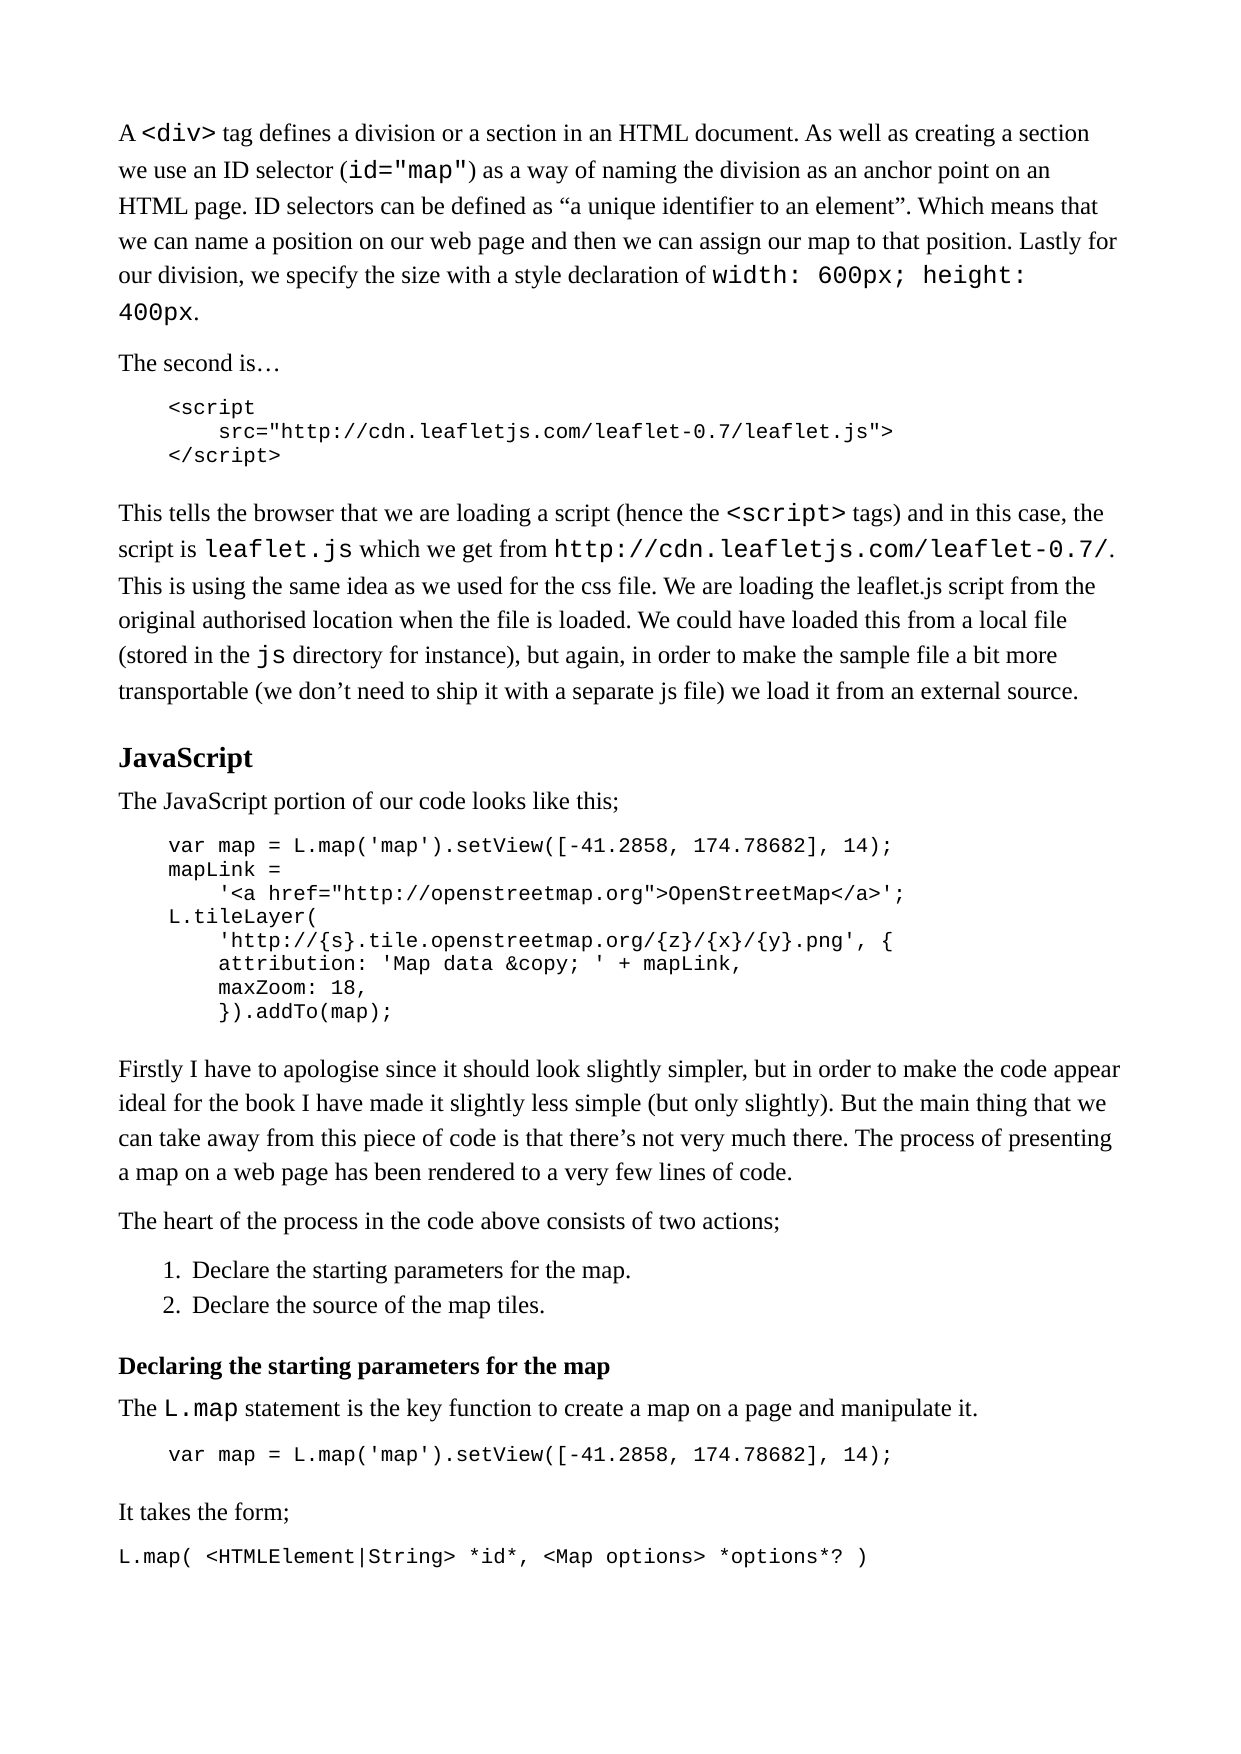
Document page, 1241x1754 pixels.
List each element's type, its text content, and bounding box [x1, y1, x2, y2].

text maxZoom: 18, [118, 977, 1122, 1001]
text <script [118, 397, 1122, 421]
text Firstly I have to apologise since it should look slightly simpler, but in order to make the code appear ideal for the book I have made it slightly less simple (but only slightly). But the main thing that we can take away from this piece of code is that there’s not very much there. The process of presenting a map on a web page has been rendered to a very few lines of code. [118, 1054, 1122, 1186]
text This tells the browser that we are loading a script (hence the <script> tags) and in this case, the script is leaflet.js which we get from http://cdn.leafletjs.com/leaflet-0.7/. This is using the same idea as we used for the css file. We are loading the leaflet.js script from the original authorised location when the file is loaded. We could have loaded this from a local file (stored in the js directory for instance), but again, in order to make the sample file a bit more transportable (we don’t need to ship it with a separate js file) we load it from an external source. [118, 498, 1122, 705]
text The L.map statement is the key function to create a map on a page and manipulate it. [118, 1393, 1122, 1423]
text 'http://{s}.tile.openstreetmap.org/{z}/{x}/{y}.png', { [118, 930, 1122, 953]
text var map = L.map('map').setView([-41.2858, 174.78682], 14); [118, 1444, 1122, 1468]
text A <div> tag defines a division or a section in an HTML document. As well as creating a section we use an ID selector (id="map") as a way of naming the division as an anchor point on an HTML page. ID selectors can be defined as “a unique identifier to an element”. Which means that we can name a position on our web page and then we can assign our map to that position. Lastly for our division, we specify the size with a style declaration of width: 600px; height: 400px. [118, 118, 1122, 328]
subtitle Declaring the starting parameters for the map [118, 1351, 1122, 1380]
text L.tileLayer( [118, 906, 1122, 930]
text var map = L.map('map').setView([-41.2858, 174.78682], 14); [118, 835, 1122, 859]
text </script> [118, 445, 1122, 468]
text It takes the form; [118, 1497, 1122, 1526]
text attribution: 'Map data &copy; ' + mapLink, [118, 953, 1122, 977]
list Declare the source of the map tiles. [162, 1290, 1122, 1319]
text mapLink = [118, 859, 1122, 882]
subtitle JavaScript [118, 740, 1122, 774]
text The second is… [118, 348, 1122, 377]
text src="http://cdn.leafletjs.com/leaflet-0.7/leaflet.js"> [118, 421, 1122, 445]
text '<a href="http://openstreetmap.org">OpenStreetMap</a>'; [118, 882, 1122, 906]
text The heart of the process in the code above consists of two actions; [118, 1206, 1122, 1235]
text L.map( <HTMLElement|String> *id*, <Map options> *options*? ) [118, 1546, 1122, 1570]
text }).addTo(map); [118, 1001, 1122, 1024]
list Declare the starting parameters for the map. [162, 1255, 1122, 1284]
text The JavaScript portion of our code looks like this; [118, 786, 1122, 815]
